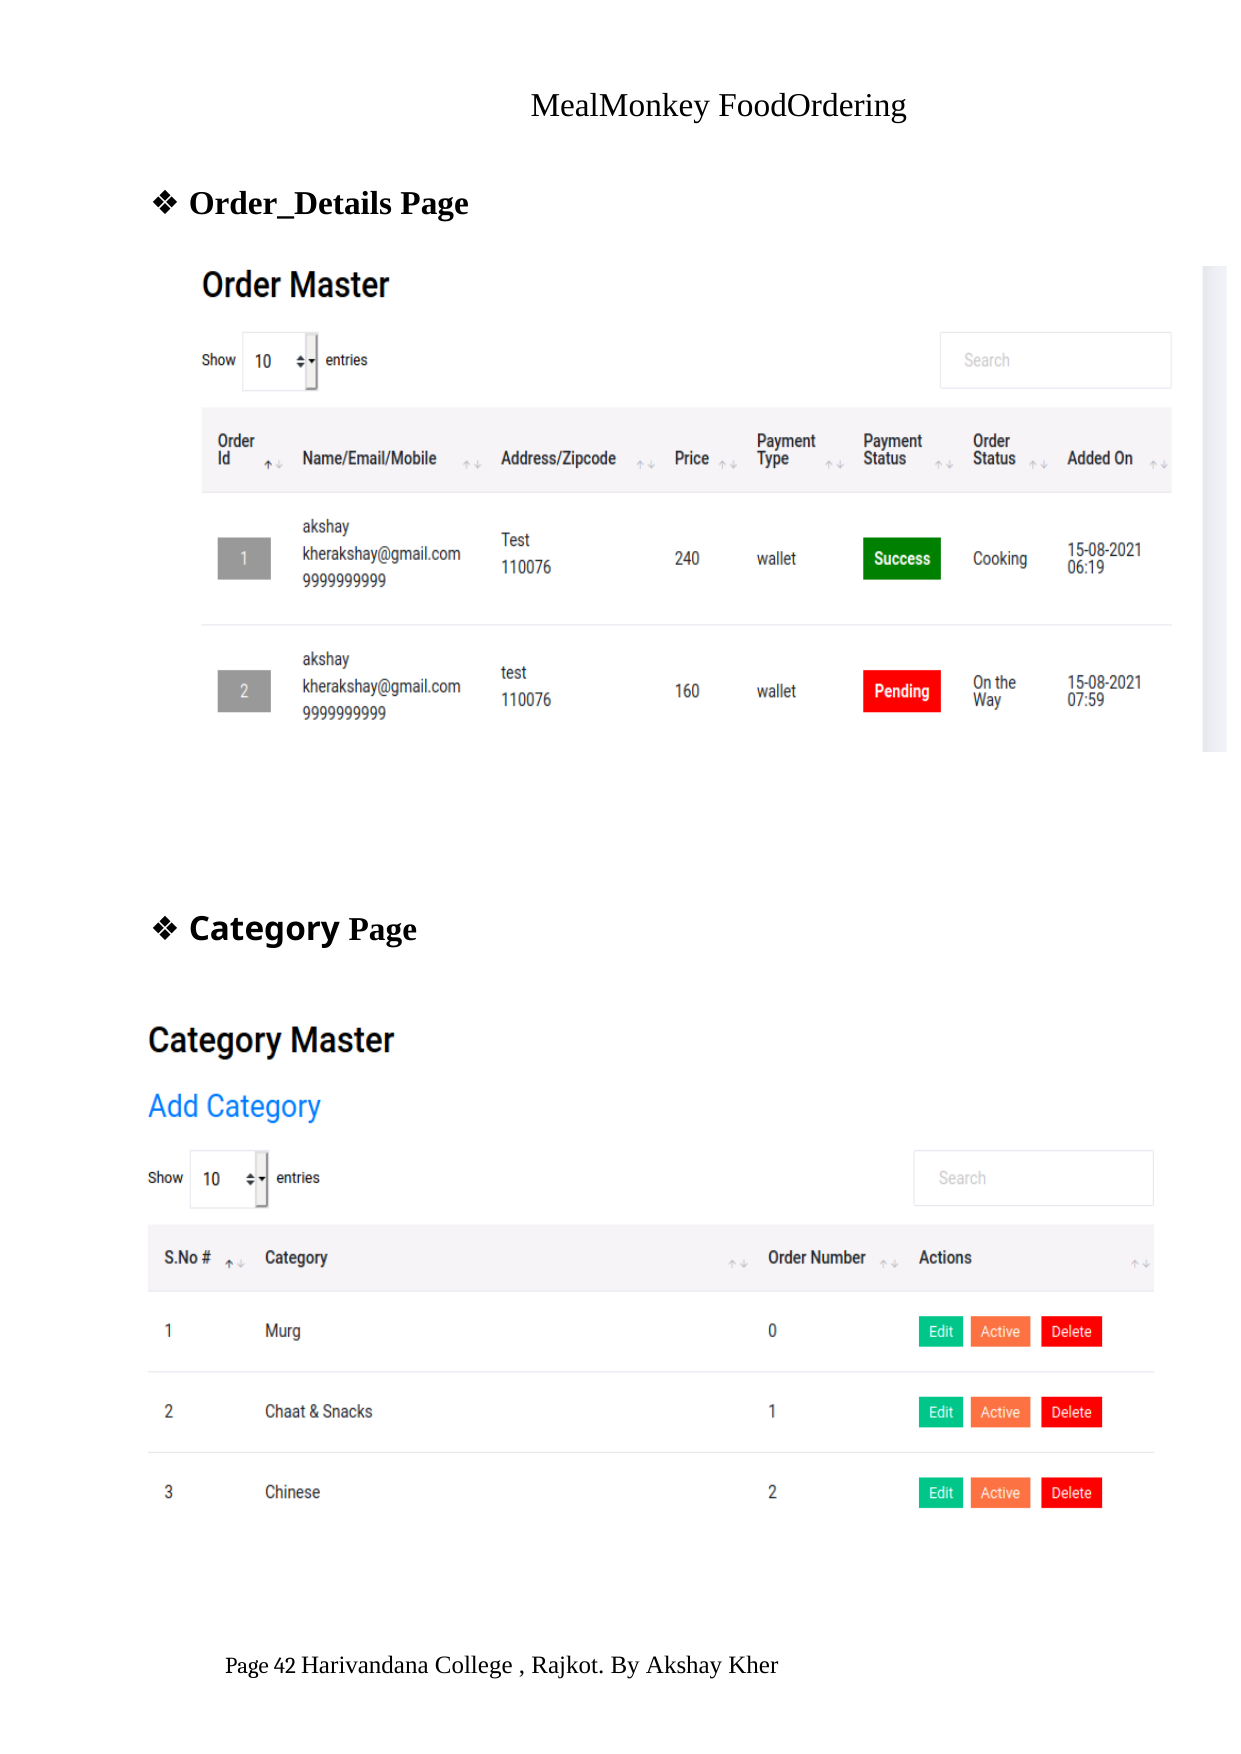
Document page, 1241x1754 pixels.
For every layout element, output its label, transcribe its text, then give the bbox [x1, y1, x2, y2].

picture [138, 1023, 1186, 1524]
picture [172, 266, 1227, 752]
text ❖ Category Page [150, 905, 1227, 950]
text ❖ Order_Details Page [150, 179, 1227, 224]
